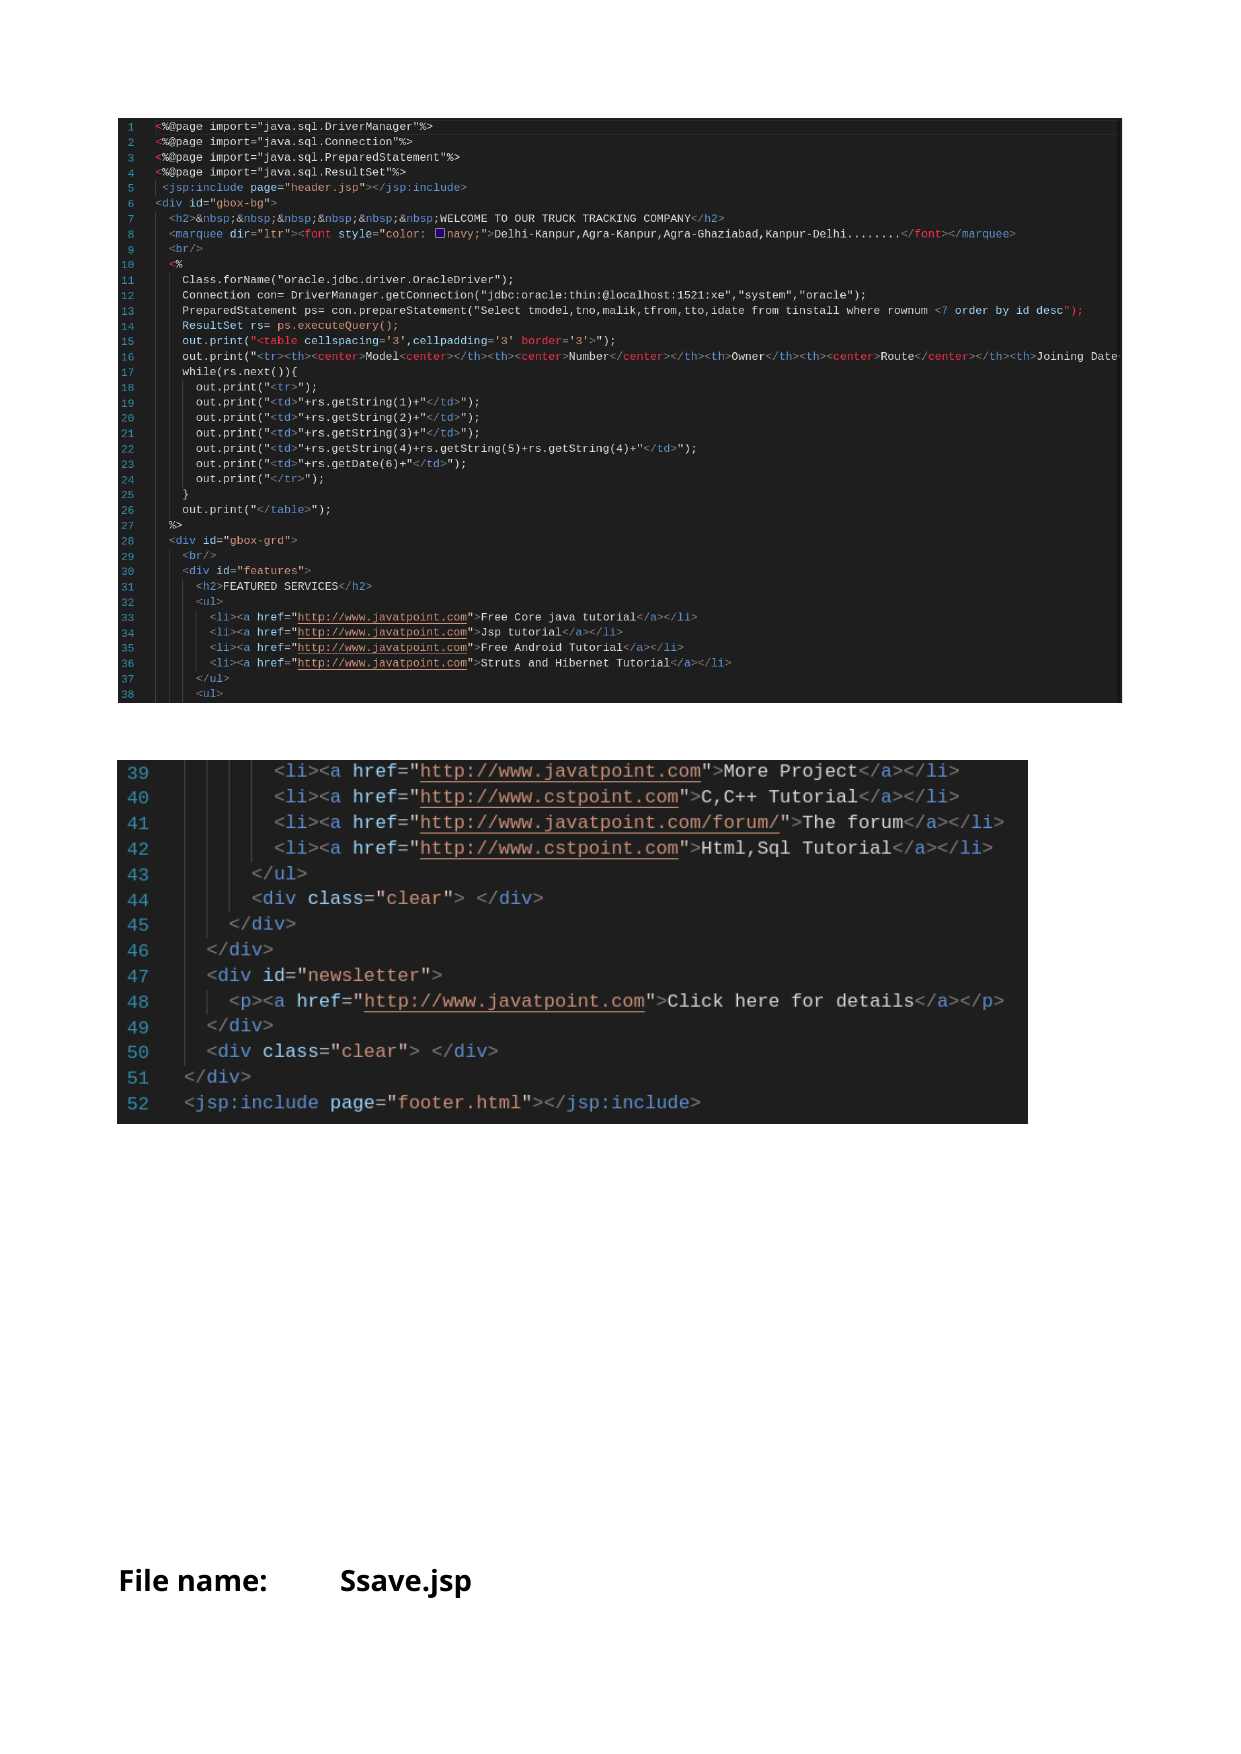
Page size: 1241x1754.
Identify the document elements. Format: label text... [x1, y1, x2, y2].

text File name: Ssave.jsp [118, 1560, 1122, 1600]
picture [118, 118, 1123, 703]
picture [117, 760, 1028, 1124]
